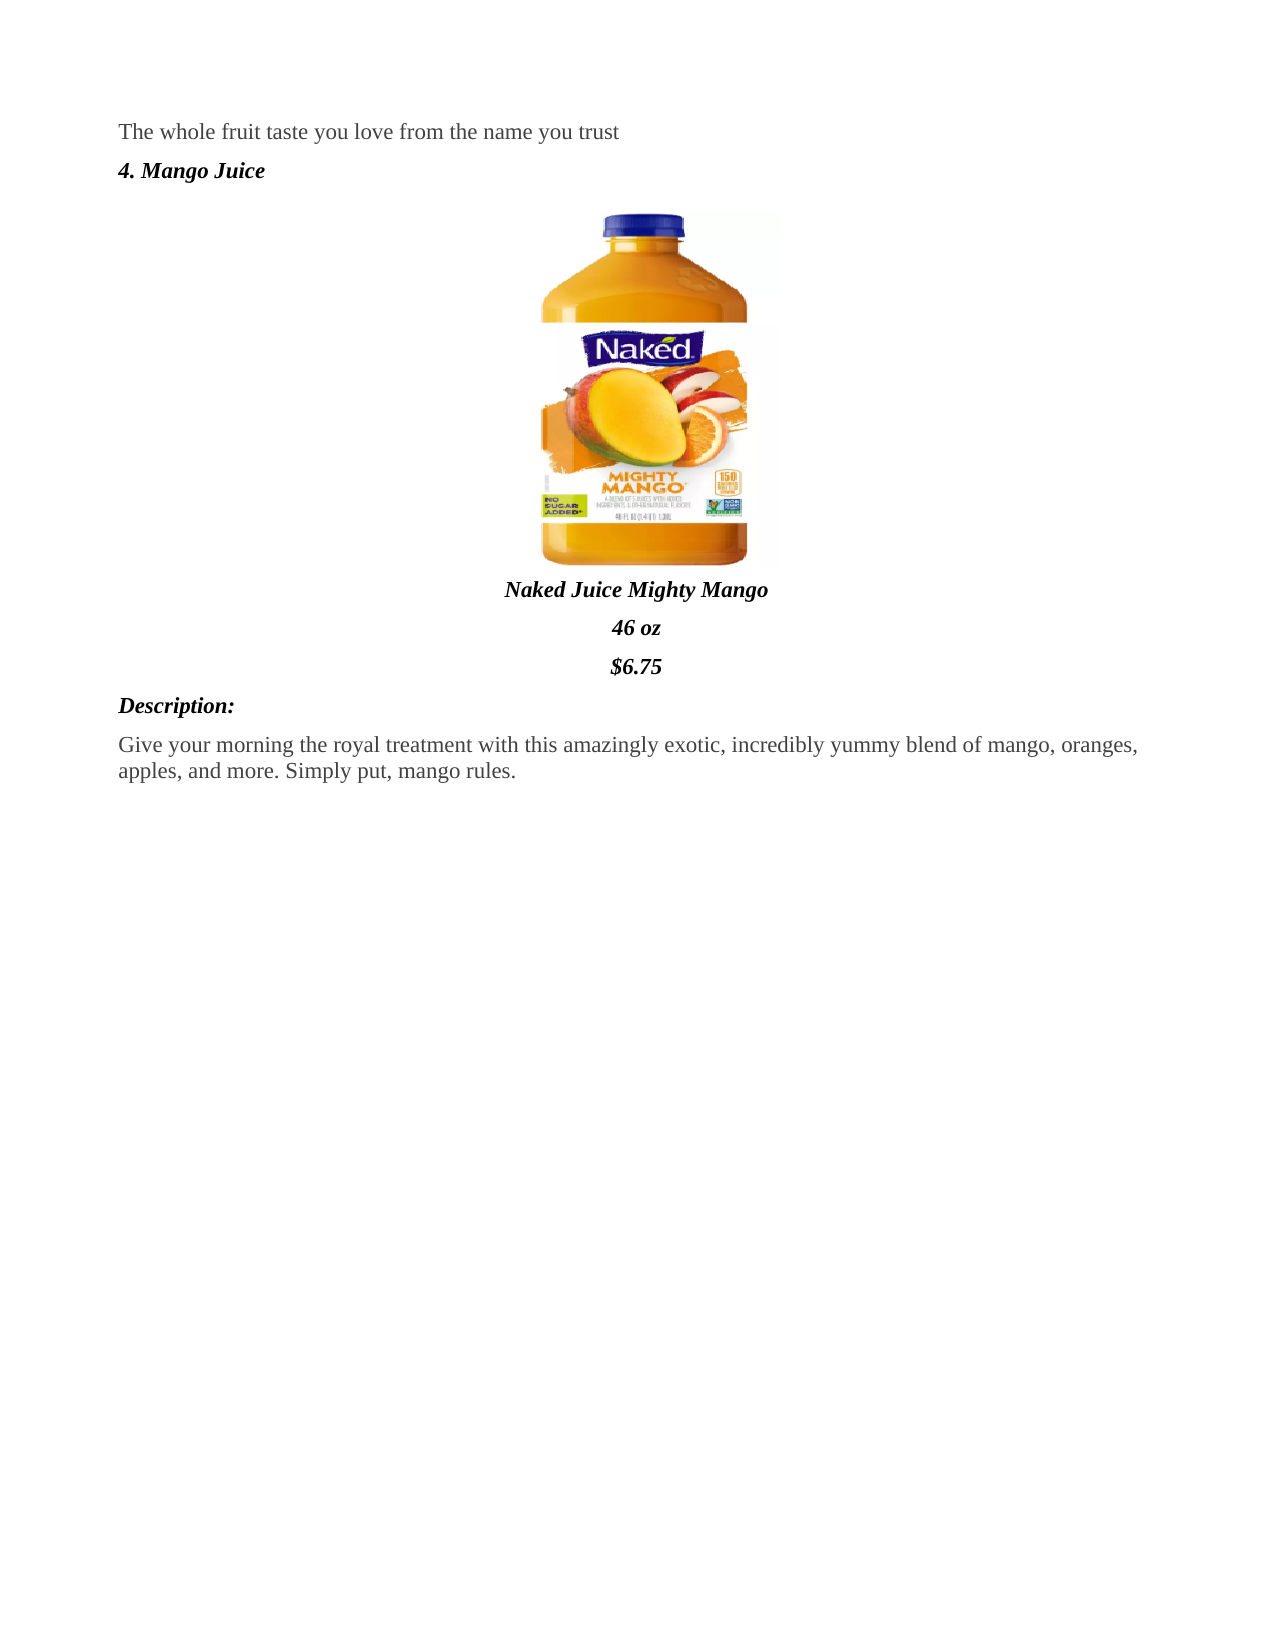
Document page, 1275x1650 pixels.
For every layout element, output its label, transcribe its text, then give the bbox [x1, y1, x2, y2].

text Give your morning the royal treatment with this amazingly exotic, incredibly yummy blend of mango, oranges, apples, and more. Simply put, mango rules. [118, 731, 1157, 784]
picture [494, 195, 781, 576]
text $6.75 [118, 653, 1157, 680]
text 4. Mango Juice [118, 157, 1157, 183]
text 46 oz [118, 614, 1157, 641]
text Naked Juice Mighty Mango [118, 196, 1157, 602]
text The whole fruit taste you love from the name you trust [118, 118, 1157, 144]
text Description: [118, 692, 1157, 718]
